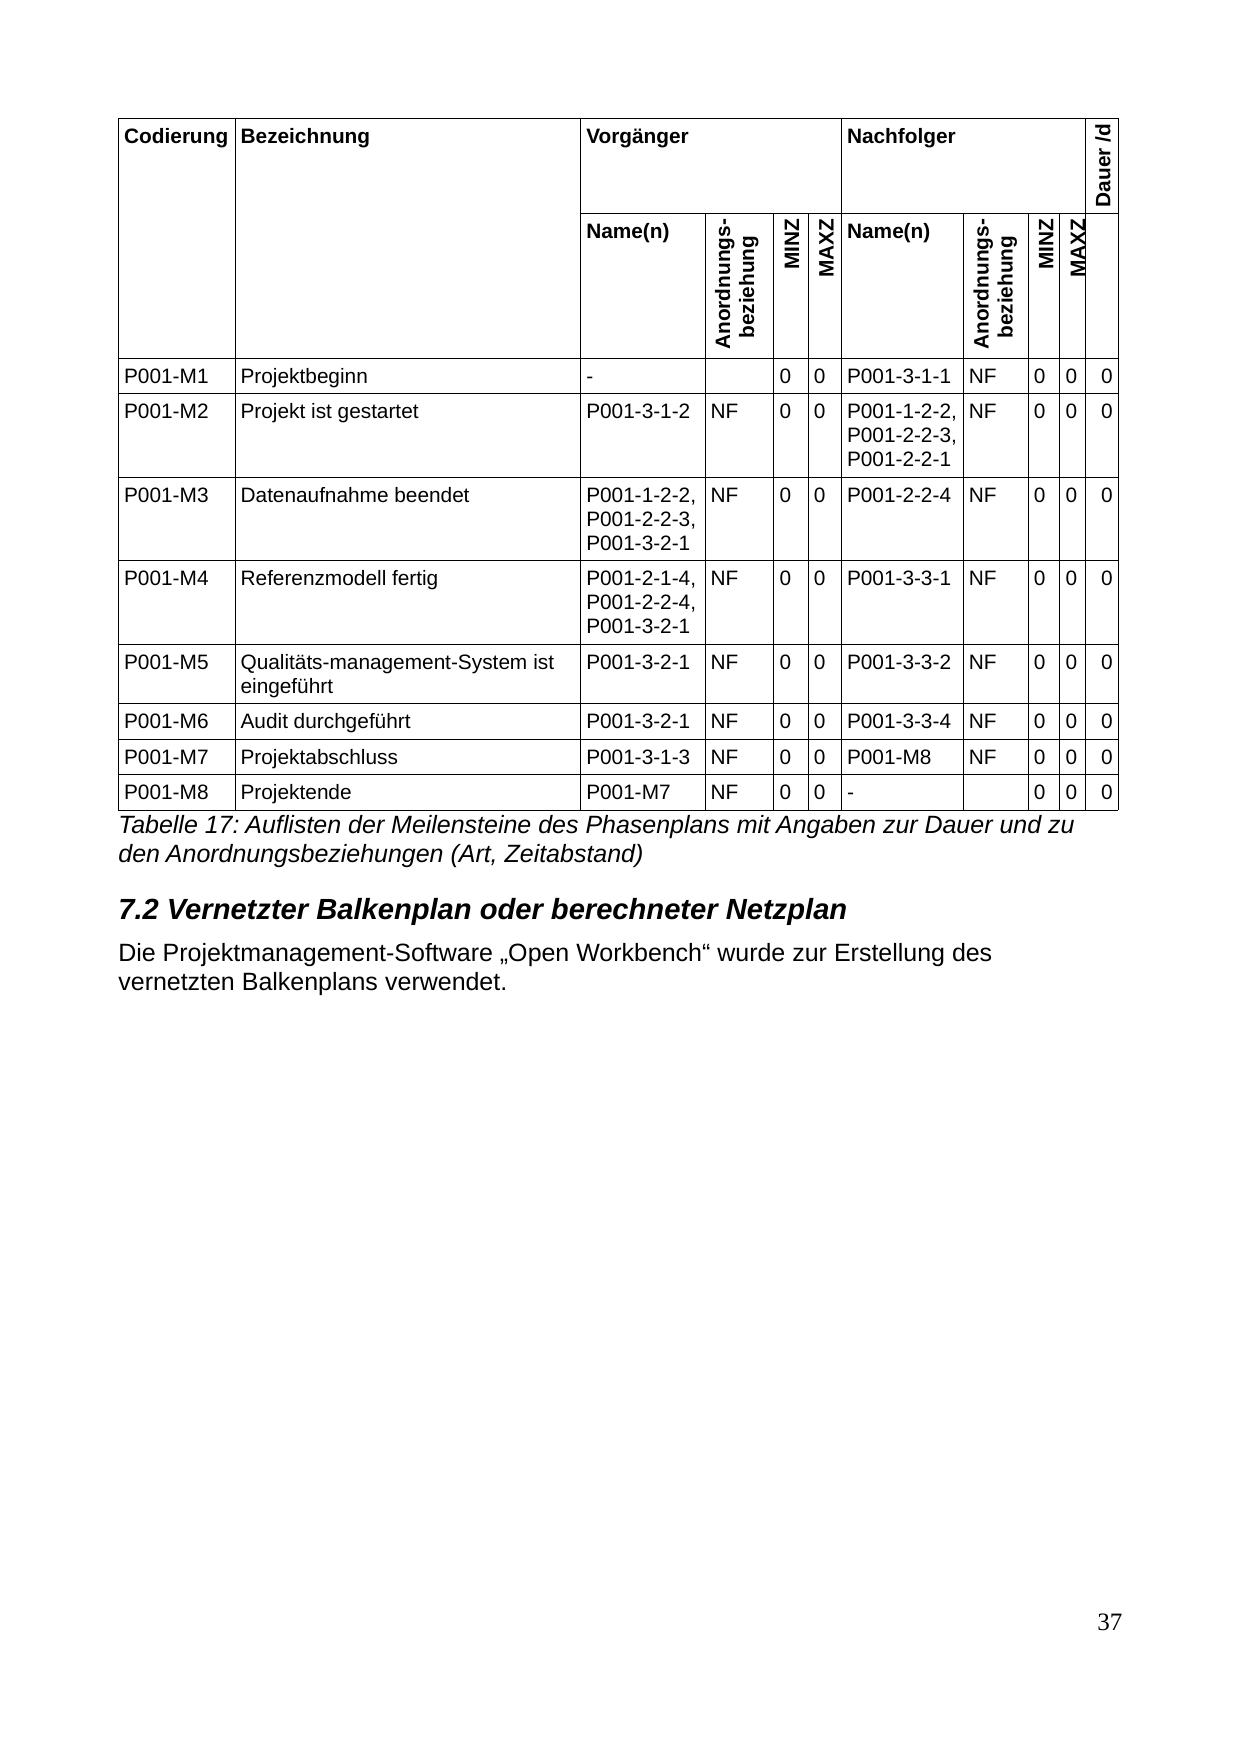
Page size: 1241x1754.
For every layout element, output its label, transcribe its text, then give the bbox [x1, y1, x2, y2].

table_cell Anordnungs-beziehung [964, 214, 1028, 358]
table_cell Anordnungs-beziehung [706, 214, 773, 358]
table_cell 0 [1086, 561, 1118, 644]
table_cell P001-3-1-3 [581, 740, 705, 774]
table_cell 0 [1029, 478, 1059, 560]
table_cell 0 [809, 561, 841, 644]
table_cell P001-M7 [581, 775, 705, 810]
table_cell NF [964, 740, 1028, 774]
table_cell 0 [1029, 645, 1059, 703]
table_cell Projektende [236, 775, 580, 810]
table_cell 0 [774, 740, 808, 774]
table_cell P001-M3 [119, 478, 235, 560]
table_cell 0 [1060, 394, 1085, 477]
table_cell Name(n) [842, 214, 963, 358]
table_cell P001-3-3-2 [842, 645, 963, 703]
table_cell 0 [809, 704, 841, 739]
table_cell 0 [809, 359, 841, 393]
table_cell 0 [1060, 740, 1085, 774]
table_cell P001-M5 [119, 645, 235, 703]
table_cell 0 [1060, 775, 1085, 810]
table_cell P001-2-2-4 [842, 478, 963, 560]
table_cell Qualitäts-management-System ist eingeführt [236, 645, 580, 703]
table_cell Projektbeginn [236, 359, 580, 393]
table_cell P001-3-1-1 [842, 359, 963, 393]
text Tabelle 17: Auflisten der Meilensteine des Phasenplans mit Angaben zur Dauer und zu den Anordnungsbeziehungen (Art, Zeitabstand) [118, 810, 1122, 867]
table_cell 0 [1029, 561, 1059, 644]
subtitle 7.2 Vernetzter Balkenplan oder berechneter Netzplan [118, 892, 1122, 926]
table_cell MAXZ [1060, 214, 1085, 358]
table_cell P001-3-3-1 [842, 561, 963, 644]
table_cell 0 [1086, 478, 1118, 560]
table_cell 0 [774, 645, 808, 703]
table_cell 0 [1029, 704, 1059, 739]
table_cell NF [964, 478, 1028, 560]
table_cell 0 [1086, 740, 1118, 774]
table_cell NF [706, 740, 773, 774]
table_cell [1086, 214, 1118, 358]
table_cell P001-M8 [119, 775, 235, 810]
table_cell - [842, 775, 963, 810]
table_cell 0 [809, 740, 841, 774]
table_cell 0 [774, 775, 808, 810]
table_cell [964, 775, 1028, 810]
table_cell NF [964, 359, 1028, 393]
table_header Bezeichnung [236, 119, 580, 358]
table_cell Referenzmodell fertig [236, 561, 580, 644]
table_cell 0 [1060, 645, 1085, 703]
table_cell MINZ [774, 214, 808, 358]
table_cell 0 [1060, 704, 1085, 739]
table_cell 0 [809, 645, 841, 703]
table_cell P001-3-2-1 [581, 704, 705, 739]
table_cell P001-M2 [119, 394, 235, 477]
table_cell P001-1-2-2, P001-2-2-3, P001-2-2-1 [842, 394, 963, 477]
table_cell 0 [1029, 775, 1059, 810]
table_cell P001-M7 [119, 740, 235, 774]
table_cell Datenaufnahme beendet [236, 478, 580, 560]
table_cell MAXZ [809, 214, 841, 358]
table_cell P001-3-3-4 [842, 704, 963, 739]
table_cell P001-1-2-2, P001-2-2-3, P001-3-2-1 [581, 478, 705, 560]
table_cell 0 [809, 394, 841, 477]
table_cell 0 [1060, 359, 1085, 393]
table_cell P001-M6 [119, 704, 235, 739]
table_cell 0 [809, 478, 841, 560]
table_cell Name(n) [581, 214, 705, 358]
table_header Dauer /d [1086, 119, 1118, 213]
table_cell NF [706, 704, 773, 739]
table_header Nachfolger [842, 119, 1085, 213]
table_cell Projektabschluss [236, 740, 580, 774]
table_header Vorgänger [581, 119, 841, 213]
table_cell NF [964, 704, 1028, 739]
table_cell Audit durchgeführt [236, 704, 580, 739]
table_header Codierung [119, 119, 235, 358]
table_cell P001-M4 [119, 561, 235, 644]
table_cell NF [964, 394, 1028, 477]
table_cell NF [706, 394, 773, 477]
table_cell [706, 359, 773, 393]
table_cell NF [964, 645, 1028, 703]
table_cell 0 [1086, 359, 1118, 393]
table_cell 0 [1029, 394, 1059, 477]
table_cell 0 [774, 478, 808, 560]
table_cell NF [706, 561, 773, 644]
text Die Projektmanagement-Software „Open Workbench“ wurde zur Erstellung des vernetzten Balkenplans verwendet. [118, 938, 1122, 996]
table_cell 0 [1029, 740, 1059, 774]
table_cell P001-2-1-4, P001-2-2-4, P001-3-2-1 [581, 561, 705, 644]
table_cell 0 [774, 561, 808, 644]
table_cell 0 [774, 394, 808, 477]
table_cell 0 [1029, 359, 1059, 393]
table_cell 0 [1086, 394, 1118, 477]
table_cell Projekt ist gestartet [236, 394, 580, 477]
table_cell 0 [774, 359, 808, 393]
table_cell 0 [1086, 645, 1118, 703]
table_cell NF [706, 478, 773, 560]
table_cell P001-3-2-1 [581, 645, 705, 703]
table_cell P001-M8 [842, 740, 963, 774]
table_cell - [581, 359, 705, 393]
table_cell 0 [1060, 478, 1085, 560]
table_cell P001-M1 [119, 359, 235, 393]
table_cell 0 [774, 704, 808, 739]
table_cell 0 [1060, 561, 1085, 644]
table_cell NF [706, 645, 773, 703]
table_cell P001-3-1-2 [581, 394, 705, 477]
table_cell 0 [1086, 704, 1118, 739]
table_cell NF [964, 561, 1028, 644]
table_cell 0 [809, 775, 841, 810]
table_cell MINZ [1029, 214, 1059, 358]
table_cell 0 [1086, 775, 1118, 810]
table_cell NF [706, 775, 773, 810]
